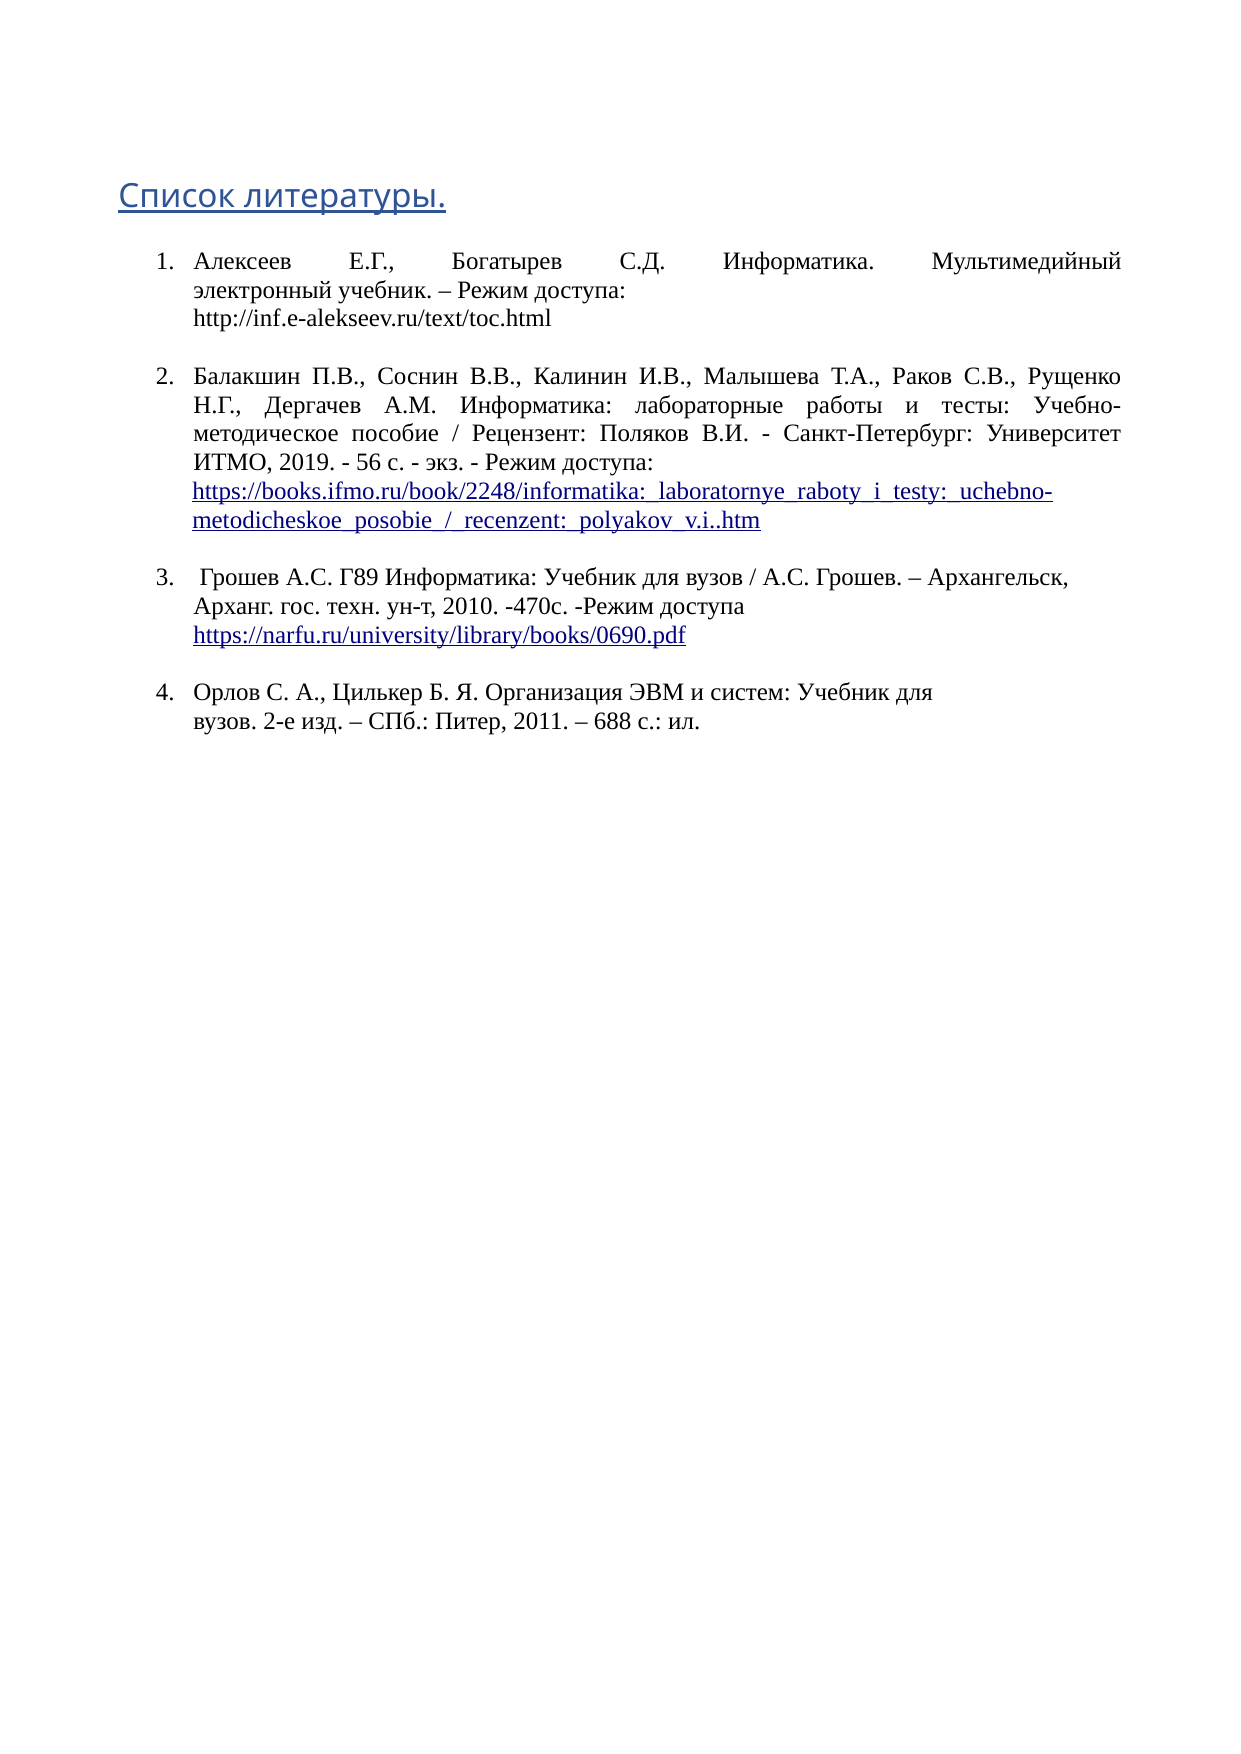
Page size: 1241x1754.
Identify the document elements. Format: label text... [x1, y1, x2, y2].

text https://books.ifmo.ru/book/2248/informatika:_laboratornye_raboty_i_testy:_uchebno-metodicheskoe_posobie_/_recenzent:_polyakov_v.i..htm [192, 476, 1122, 533]
list Грошев А.С. Г89 Информатика: Учебник для вузов / А.С. Грошев. – Архангельск, Арханг. гос. техн. ун-т, 2010. -470с. -Режим доступа https://narfu.ru/university/library/books/0690.pdf [156, 562, 1122, 648]
subtitle Список литературы. [118, 172, 1122, 217]
list http://inf.e-alekseev.ru/text/toc.html [193, 303, 1122, 332]
list Балакшин П.В., Соснин В.В., Калинин И.В., Малышева Т.А., Раков С.В., Рущенко Н.Г., Дергачев А.М. Информатика: лабораторные работы и тесты: Учебно-методическое пособие / Рецензент: Поляков В.И. - Санкт-Петербург: Университет ИТМО, 2019. - 56 с. - экз. - Режим доступа: [156, 361, 1122, 476]
list Орлов С. А., Цилькер Б. Я. Организация ЭВМ и систем: Учебник для вузов. 2-е изд. – СПб.: Питер, 2011. – 688 с.: ил. [156, 677, 1122, 735]
list Алексеев Е.Г., Богатырев С.Д. Информатика. Мультимедийный электронный учебник. – Режим доступа: [156, 246, 1122, 303]
